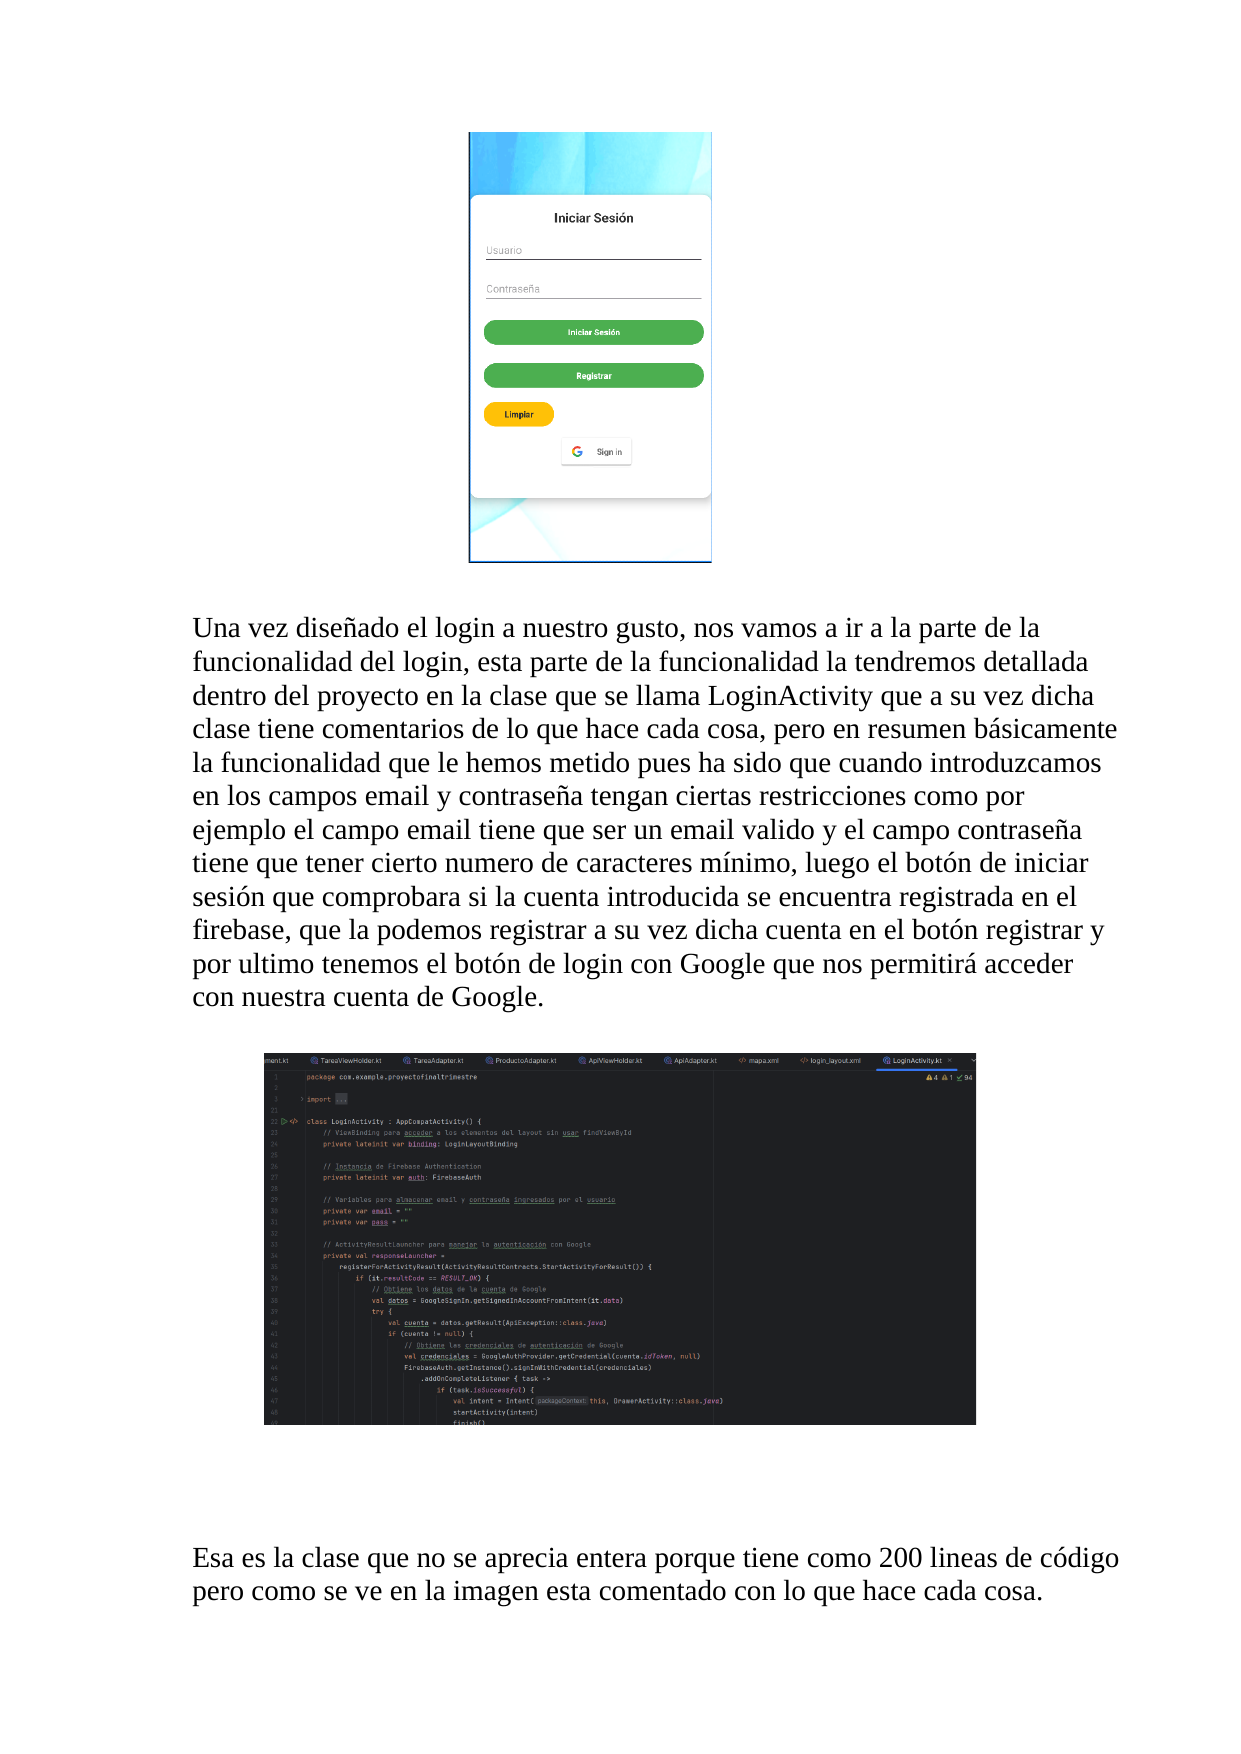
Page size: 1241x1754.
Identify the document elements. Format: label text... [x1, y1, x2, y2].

picture [468, 132, 712, 563]
text Esa es la clase que no se aprecia entera porque tiene como 200 lineas de código pero como se ve en la imagen esta comentado con lo que hace cada cosa. [118, 1540, 1122, 1607]
text Una vez diseñado el login a nuestro gusto, nos vamos a ir a la parte de la funcionalidad del login, esta parte de la funcionalidad la tendremos detallada dentro del proyecto en la clase que se llama LoginActivity que a su vez dicha clase tiene comentarios de lo que hace cada cosa, pero en resumen básicamente la funcionalidad que le hemos metido pues ha sido que cuando introduzcamos en los campos email y contraseña tengan ciertas restricciones como por ejemplo el campo email tiene que ser un email valido y el campo contraseña tiene que tener cierto numero de caracteres mínimo, luego el botón de iniciar sesión que comprobara si la cuenta introducida se encuentra registrada en el firebase, que la podemos registrar a su vez dicha cuenta en el botón registrar y por ultimo tenemos el botón de login con Google que nos permitirá acceder con nuestra cuenta de Google. [118, 611, 1122, 1013]
picture [264, 1053, 977, 1425]
